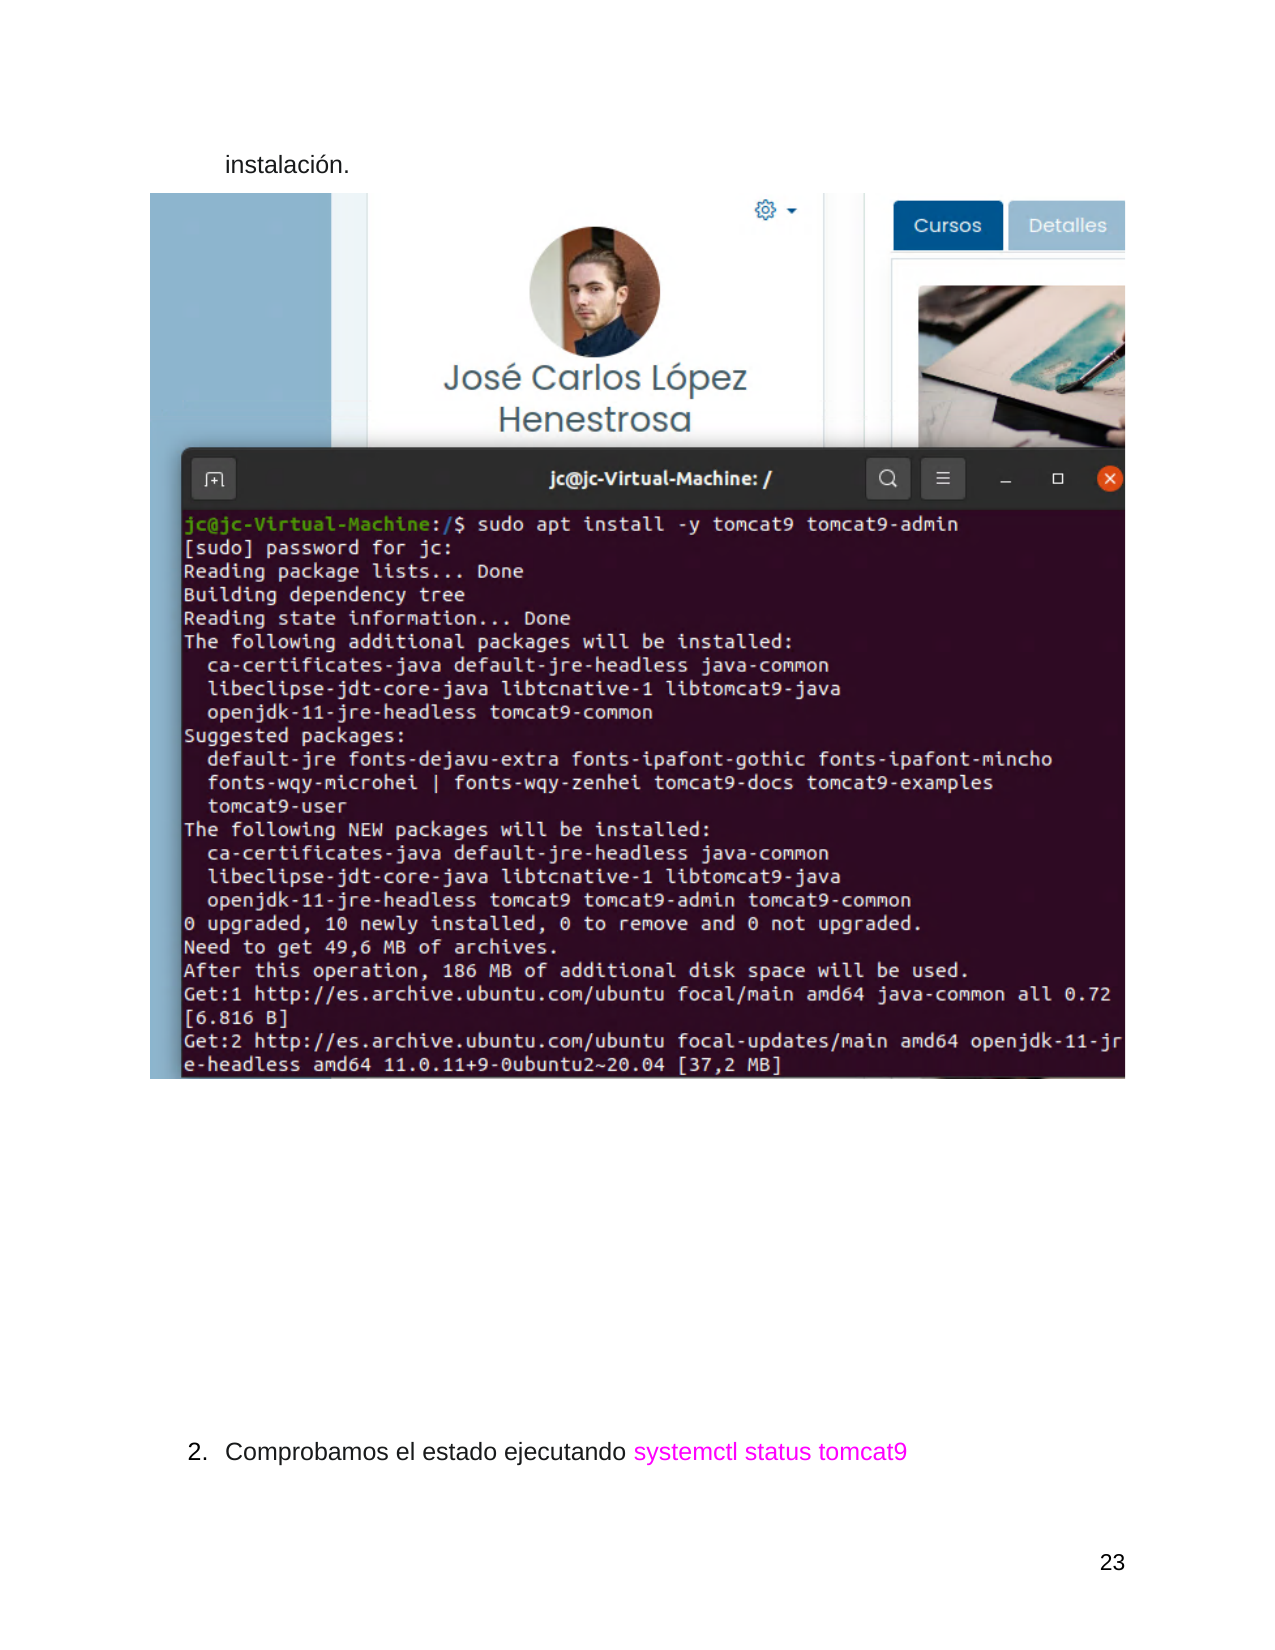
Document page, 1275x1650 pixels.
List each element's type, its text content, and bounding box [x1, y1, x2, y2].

list Comprobamos el estado ejecutando systemctl status tomcat9 [187, 1437, 1125, 1465]
picture [150, 193, 1125, 1079]
list instalación. [187, 150, 1125, 179]
